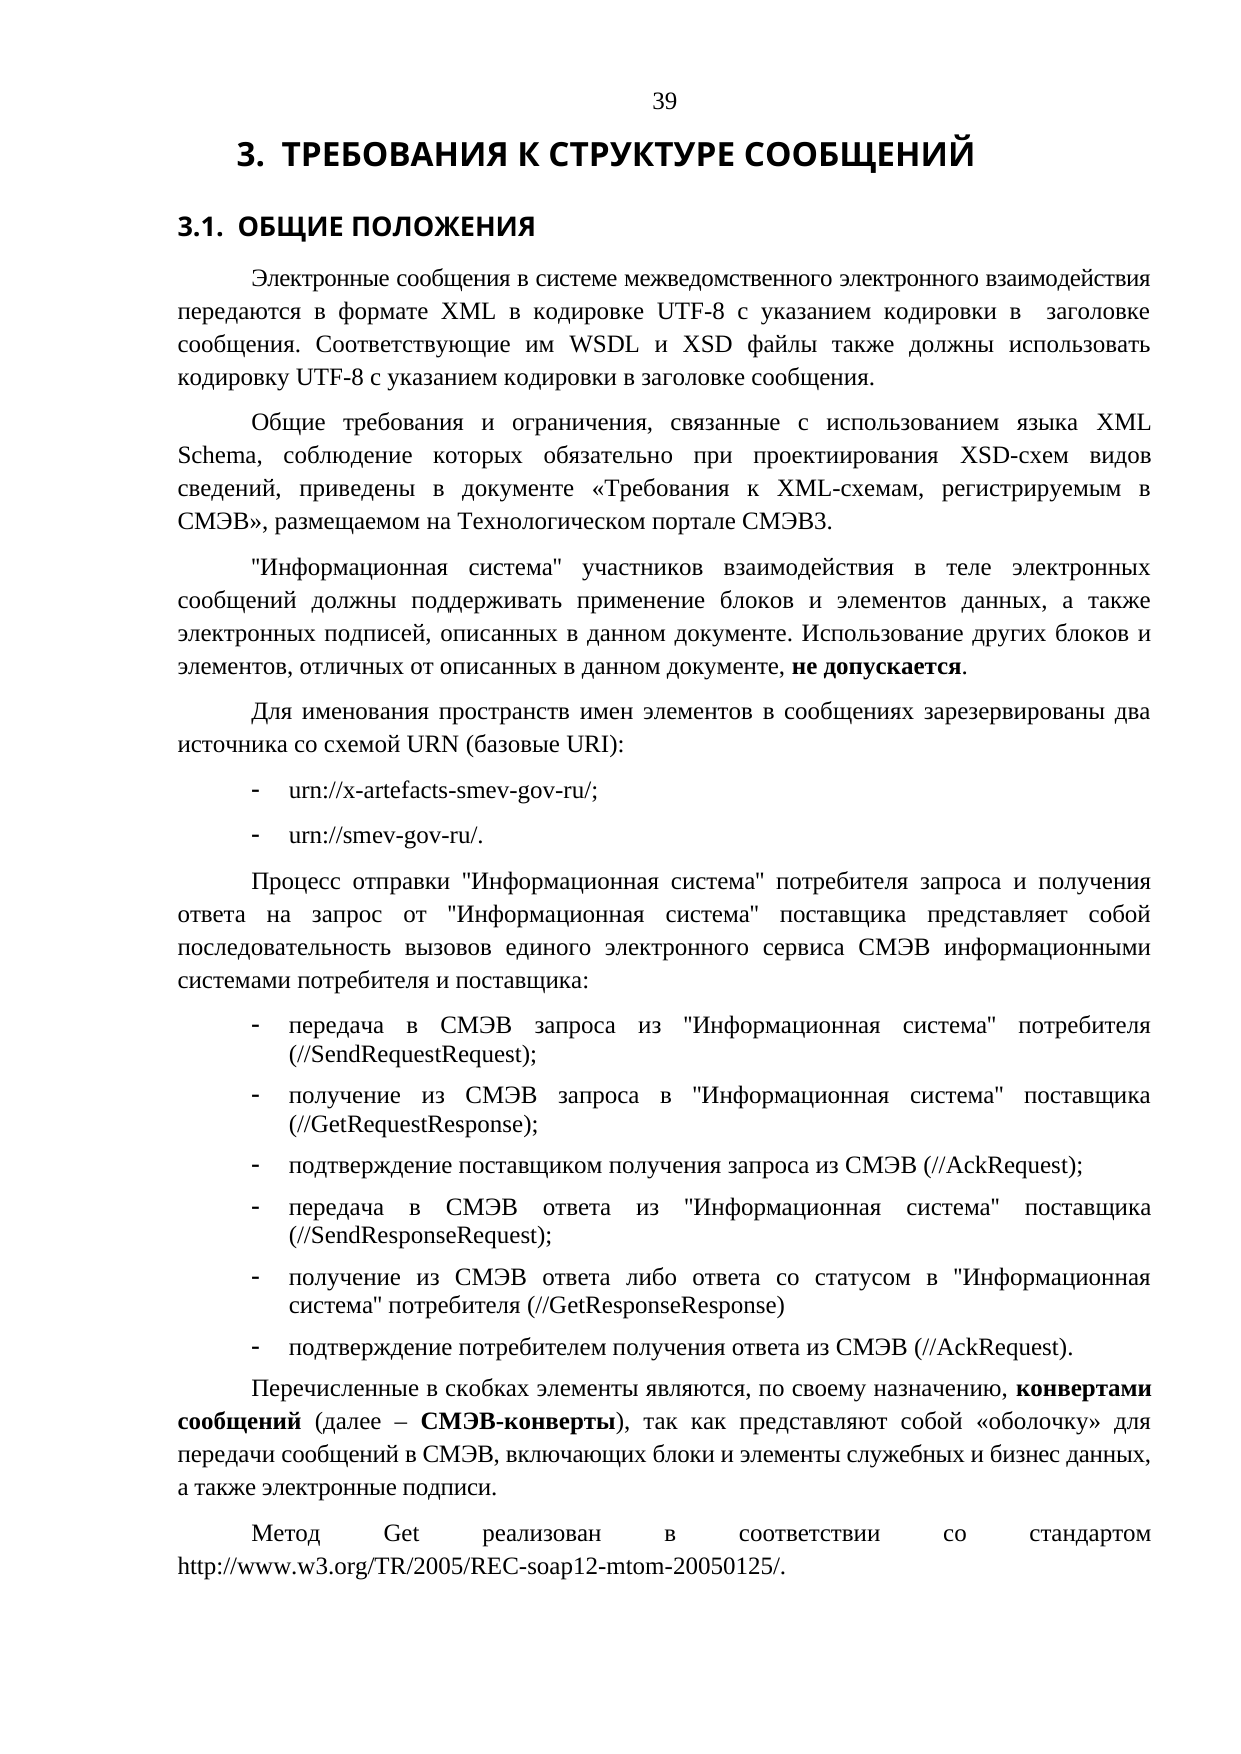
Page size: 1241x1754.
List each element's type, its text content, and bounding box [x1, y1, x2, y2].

text Метод Get реализован в соответствии со стандартом http://www.w3.org/TR/2005/REC-soap12-mtom-20050125/. [177, 1518, 1152, 1579]
text Процесс отправки ''Информационная система'' потребителя запроса и получения ответа на запрос от ''Информационная система'' поставщика представляет собой последовательность вызовов единого электронного сервиса СМЭВ информационными системами потребителя и поставщика: [177, 866, 1152, 994]
subtitle Общие положения [177, 208, 1152, 245]
subtitle Требования к структуре сообщений [236, 131, 1152, 176]
list передача в СМЭВ ответа из ''Информационная система'' поставщика (//SendResponseRequest); [251, 1192, 1152, 1249]
list подтверждение поставщиком получения запроса из СМЭВ (//AckRequest); [251, 1151, 1152, 1179]
list urn://x-artefacts-smev-gov-ru/; [251, 775, 1152, 804]
text Общие требования и ограничения, связанные с использованием языка XML Schema, соблюдение которых обязательно при проектиирования XSD-схем видов сведений, приведены в документе «Требования к XML-схемам, регистрируемым в СМЭВ», размещаемом на Технологическом портале СМЭВ3. [177, 407, 1152, 535]
text Перечисленные в скобках элементы являются, по своему назначению, конвертами сообщений (далее – СМЭВ-конверты), так как представляют собой «оболочку» для передачи сообщений в СМЭВ, включающих блоки и элементы служебных и бизнес данных, а также электронные подписи. [177, 1373, 1152, 1501]
text Электронные сообщения в системе межведомственного электронного взаимодействия передаются в формате XML в кодировке UTF-8 с указанием кодировки в заголовке сообщения. Соответствующие им WSDL и XSD файлы также должны использовать кодировку UTF-8 с указанием кодировки в заголовке сообщения. [177, 263, 1152, 391]
list urn://smev-gov-ru/. [251, 821, 1152, 849]
list получение из СМЭВ ответа либо ответа со статусом в ''Информационная система'' потребителя (//GetResponseResponse) [251, 1262, 1152, 1319]
list получение из СМЭВ запроса в ''Информационная система'' поставщика (//GetRequestResponse); [251, 1081, 1152, 1138]
list подтверждение потребителем получения ответа из СМЭВ (//AckRequest). [251, 1332, 1152, 1361]
text ''Информационная система'' участников взаимодействия в теле электронных сообщений должны поддерживать применение блоков и элементов данных, а также электронных подписей, описанных в данном документе. Использование других блоков и элементов, отличных от описанных в данном документе, не допускается. [177, 552, 1152, 680]
list передача в СМЭВ запроса из ''Информационная система'' потребителя (//SendRequestRequest); [251, 1011, 1152, 1068]
text Для именования пространств имен элементов в сообщениях зарезервированы два источника со схемой URN (базовые URI): [177, 696, 1152, 758]
